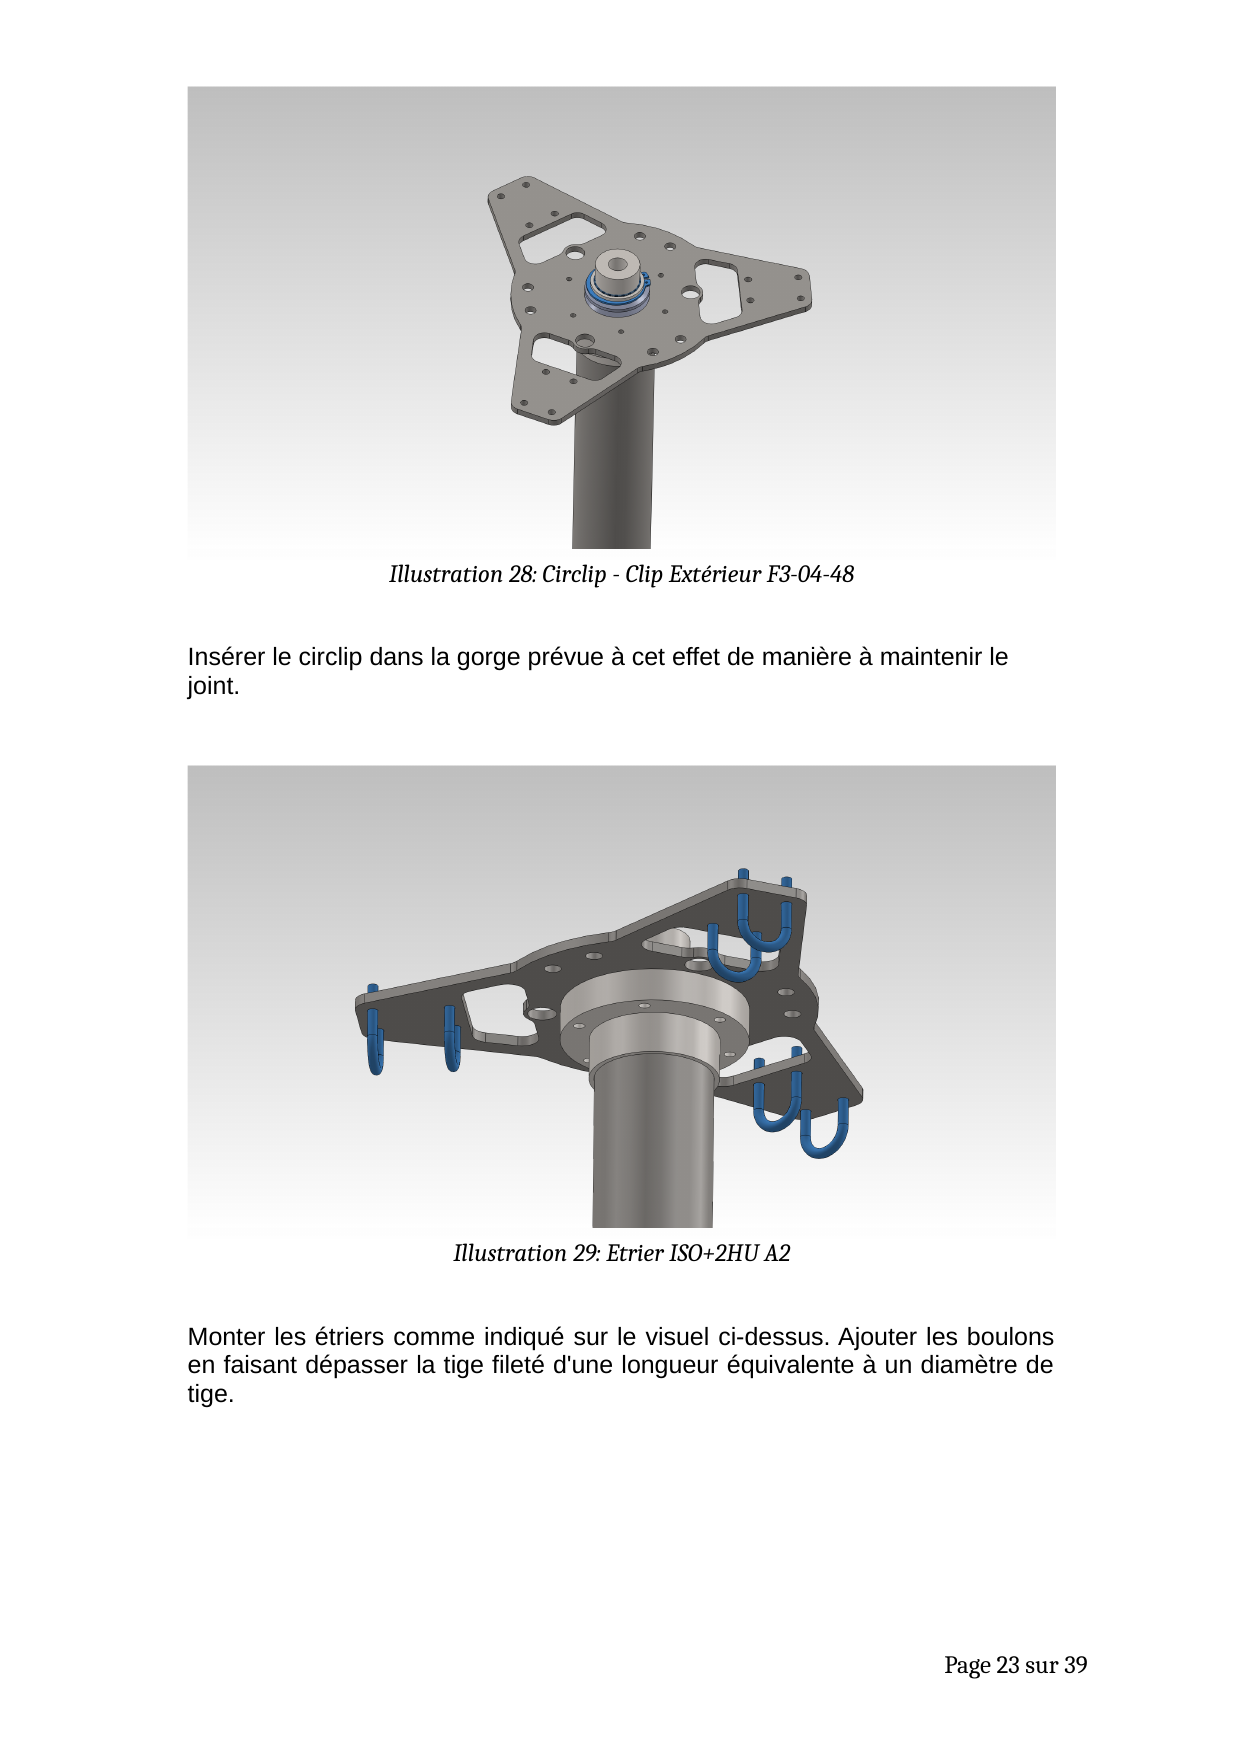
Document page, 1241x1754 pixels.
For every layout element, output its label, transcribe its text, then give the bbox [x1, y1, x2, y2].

picture [187, 765, 1056, 1239]
text Illustration 28: Circlip - Clip Extérieur F3-04-48 [187, 560, 1056, 588]
text Monter les étriers comme indiqué sur le visuel ci-dessus. Ajouter les boulons en faisant dépasser la tige fileté d'une longueur équivalente à un diamètre de tige. [187, 1321, 1056, 1408]
text Illustration 29: Etrier ISO+2HU A2 [187, 1239, 1056, 1268]
picture [187, 86, 1056, 560]
text Insérer le circlip dans la gorge prévue à cet effet de manière à maintenir le joint. [187, 642, 1056, 699]
